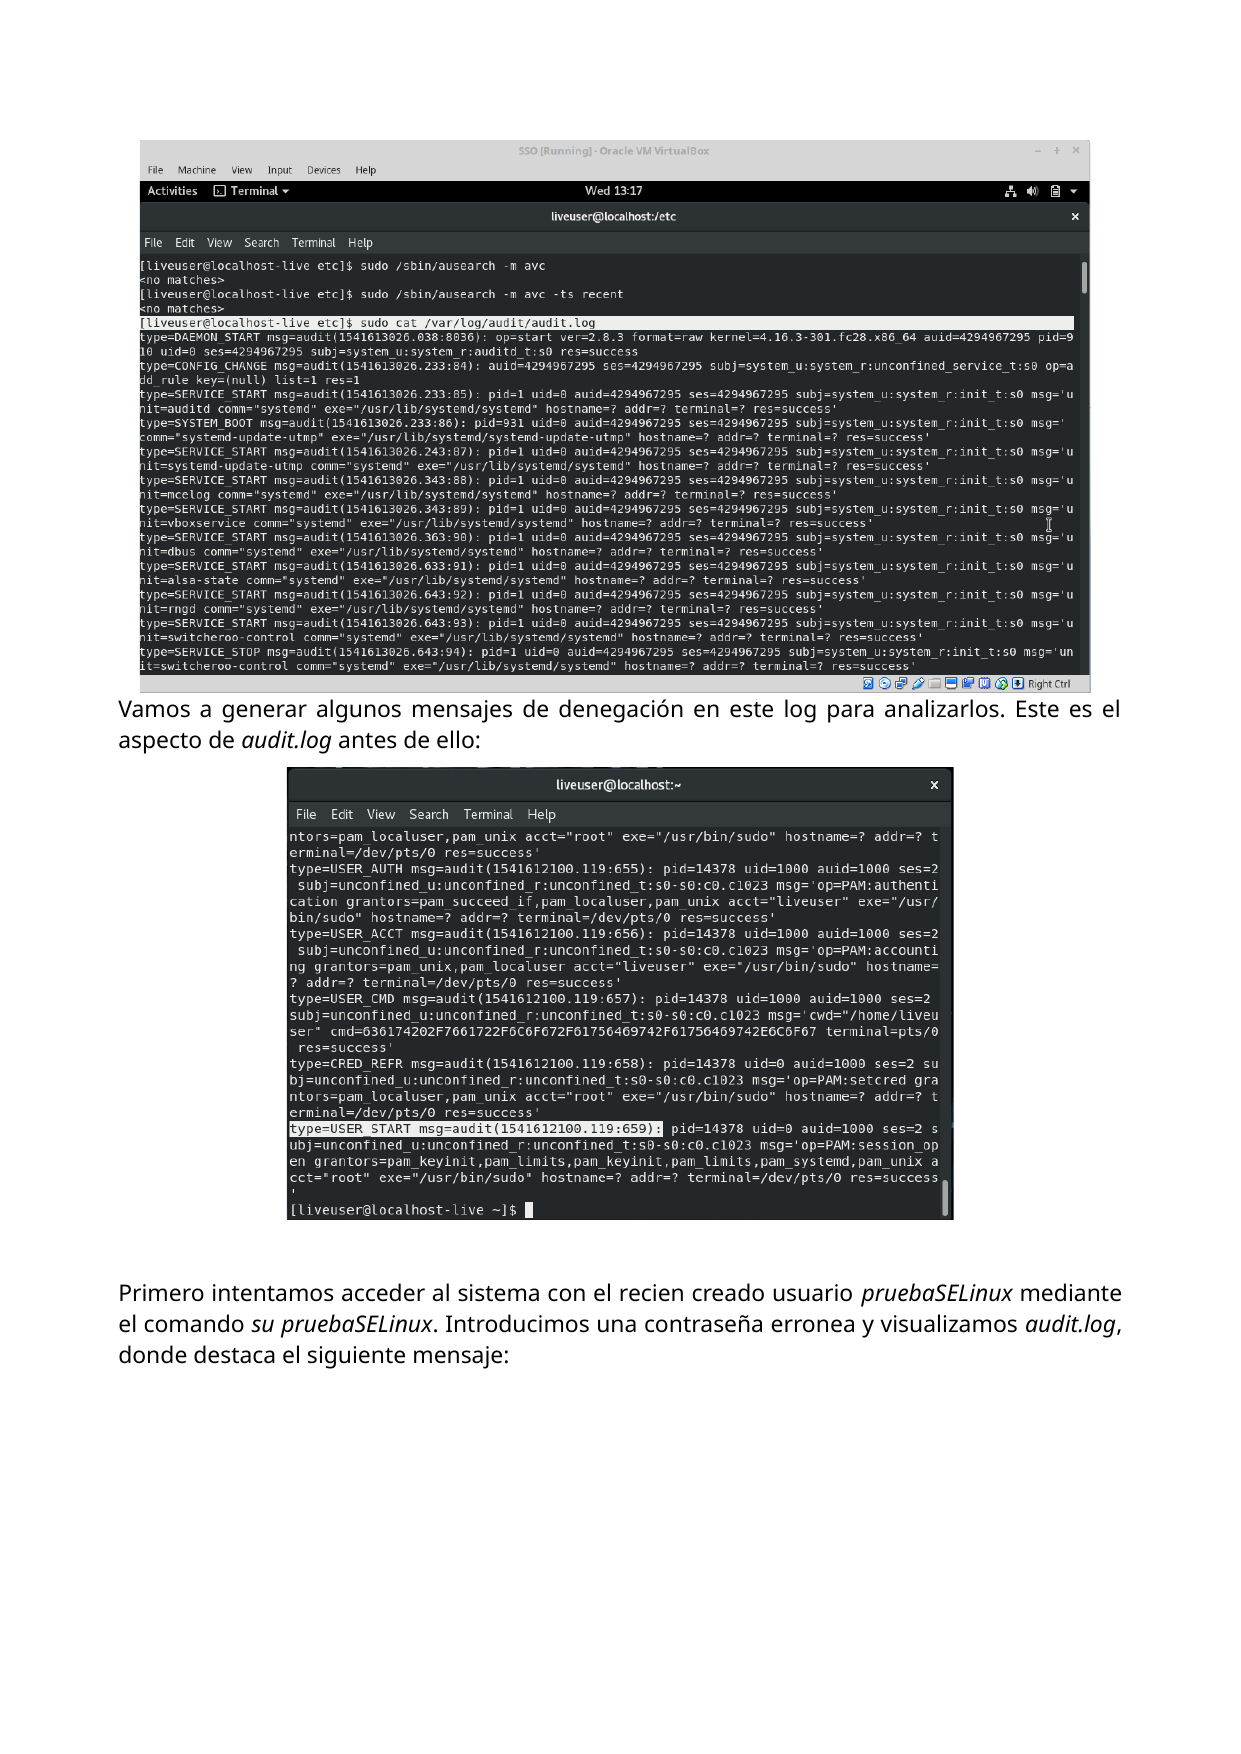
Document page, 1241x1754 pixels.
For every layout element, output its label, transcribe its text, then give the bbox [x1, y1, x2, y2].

picture [139, 140, 1091, 693]
text Primero intentamos acceder al sistema con el recien creado usuario pruebaSELinux mediante el comando su pruebaSELinux. Introducimos una contraseña erronea y visualizamos audit.log, donde destaca el siguiente mensaje: [118, 1277, 1122, 1370]
text Vamos a generar algunos mensajes de denegación en este log para analizarlos. Este es el aspecto de audit.log antes de ello: [118, 148, 1122, 755]
picture [286, 767, 954, 1220]
